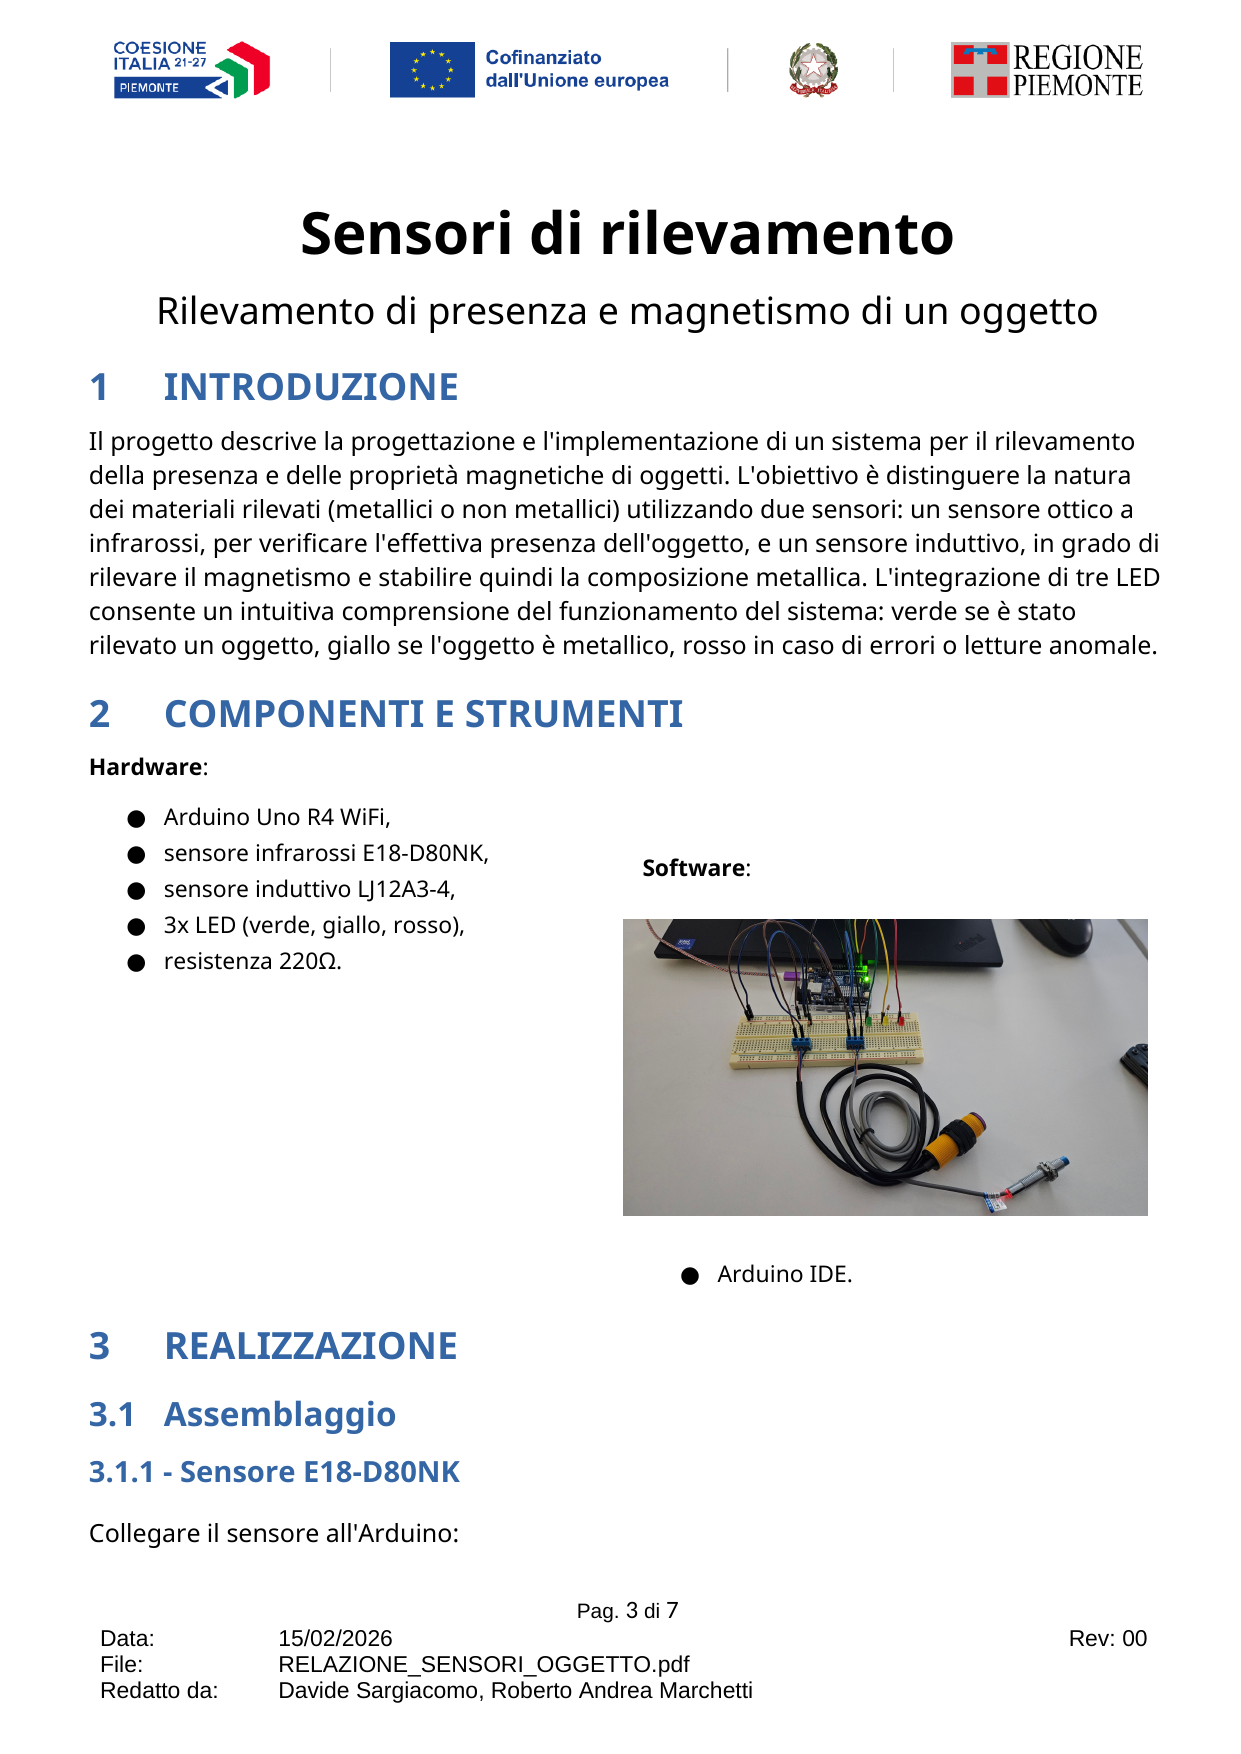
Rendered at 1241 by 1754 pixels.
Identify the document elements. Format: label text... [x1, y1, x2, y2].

list Arduino IDE. [680, 902, 1167, 1289]
list 3x LED (verde, giallo, rosso), [126, 909, 613, 940]
picture [108, 29, 1147, 119]
subtitle COMPONENTI E STRUMENTI [89, 687, 1167, 738]
subtitle INTRODUZIONE [89, 360, 1167, 411]
subtitle 3.1.1 - Sensore E18-D80NK [89, 1451, 1167, 1491]
list sensore infrarossi E18-D80NK, [126, 837, 613, 868]
text Software: [642, 852, 1167, 883]
subtitle Assemblaggio [89, 1391, 1167, 1437]
picture [623, 919, 1148, 1216]
text Collegare il sensore all'Arduino: [89, 1516, 1167, 1550]
title Sensori di rilevamento [89, 192, 1167, 271]
list resistenza 220Ω. [126, 945, 613, 976]
list sensore induttivo LJ12A3-4, [126, 873, 613, 904]
subtitle Rilevamento di presenza e magnetismo di un oggetto [89, 284, 1167, 335]
text Hardware: [89, 751, 613, 782]
list Arduino Uno R4 WiFi, [126, 801, 613, 832]
text Il progetto descrive la progettazione e l'implementazione di un sistema per il rilevamento della presenza e delle proprietà magnetiche di oggetti. L'obiettivo è distinguere la natura dei materiali rilevati (metallici o non metallici) utilizzando due sensori: un sensore ottico a infrarossi, per verificare l'effettiva presenza dell'oggetto, e un sensore induttivo, in grado di rilevare il magnetismo e stabilire quindi la composizione metallica. L'integrazione di tre LED consente un intuitiva comprensione del funzionamento del sistema: verde se è stato rilevato un oggetto, giallo se l'oggetto è metallico, rosso in caso di errori o letture anomale. [89, 423, 1167, 662]
subtitle REALIZZAZIONE [89, 1319, 1167, 1370]
